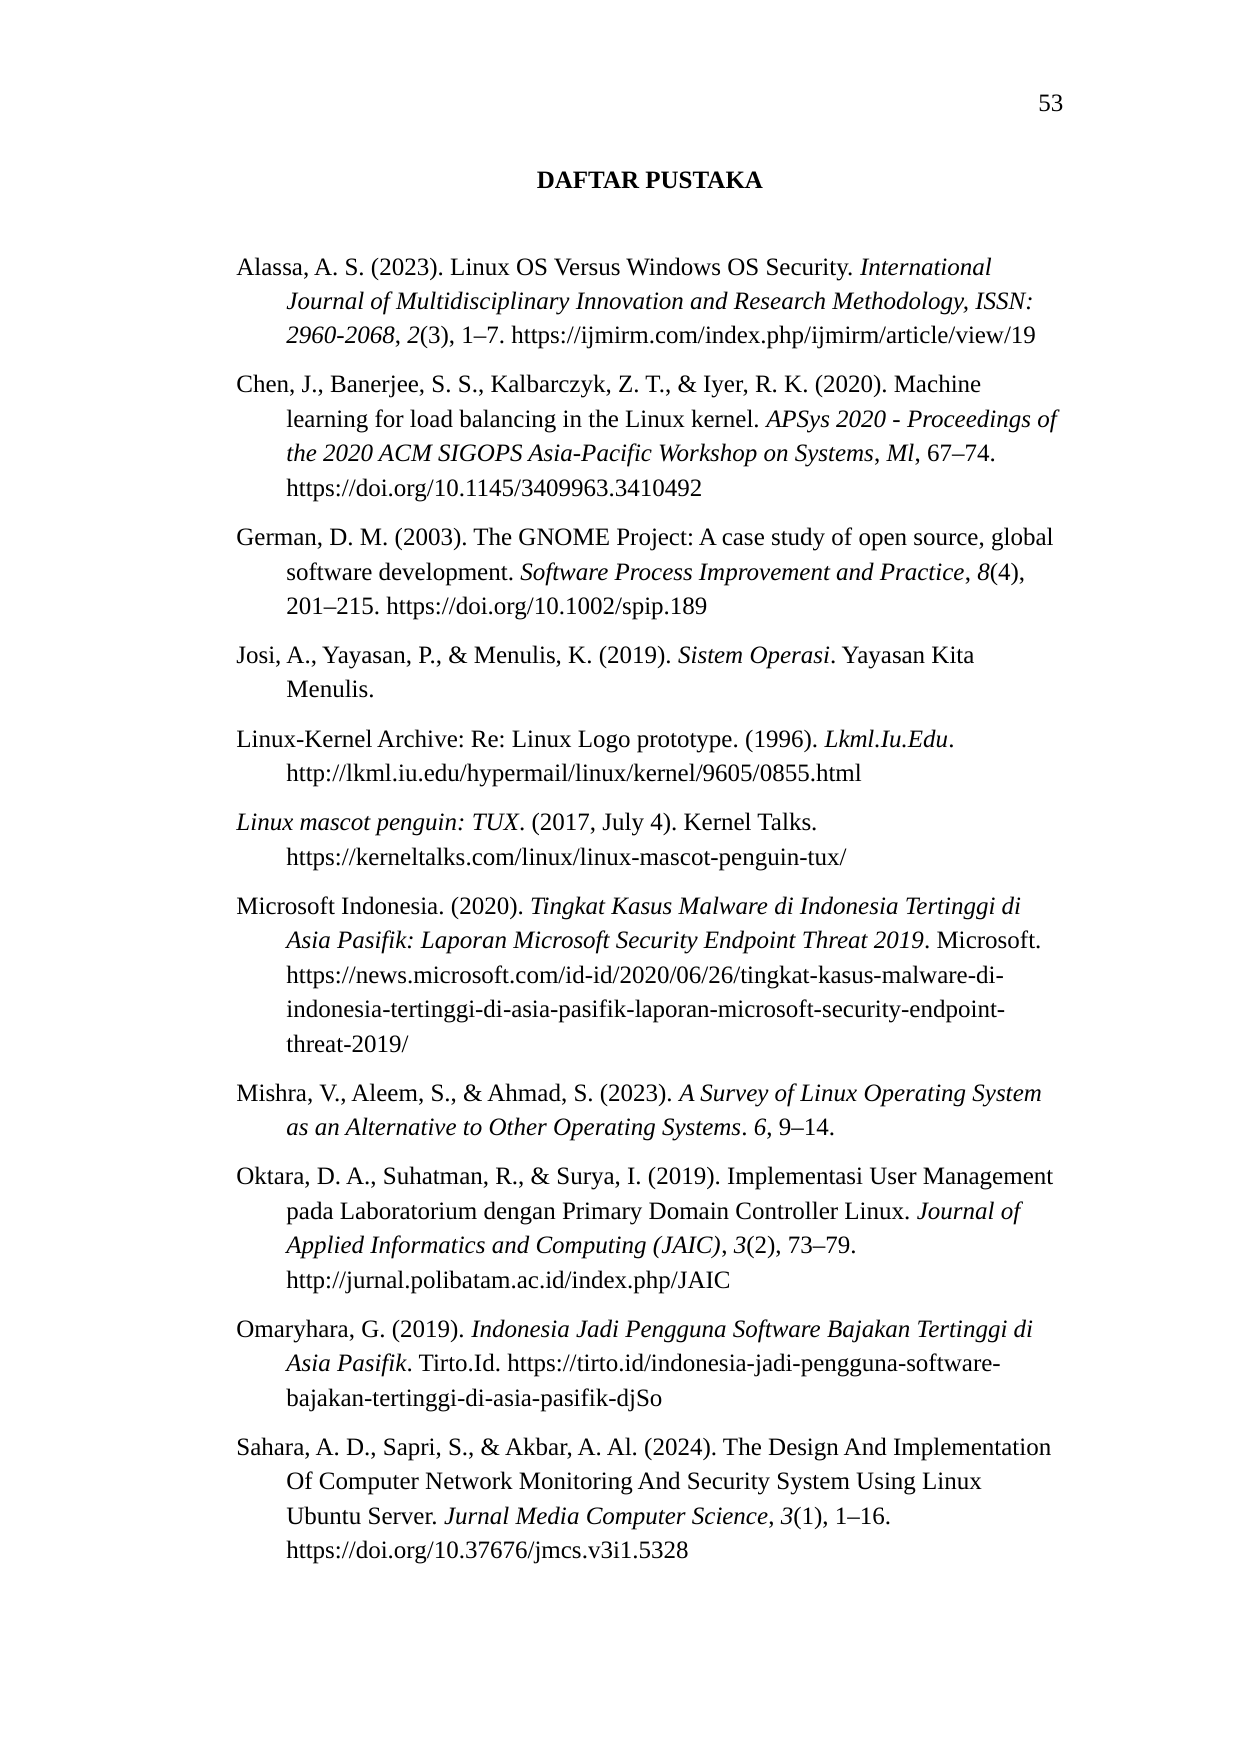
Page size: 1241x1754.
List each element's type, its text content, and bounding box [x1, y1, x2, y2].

text Chen, J., Banerjee, S. S., Kalbarczyk, Z. T., & Iyer, R. K. (2020). Machine learning for load balancing in the Linux kernel. APSys 2020 - Proceedings of the 2020 ACM SIGOPS Asia-Pacific Workshop on Systems, Ml, 67–74. https://doi.org/10.1145/3409963.3410492 [236, 369, 1063, 502]
text German, D. M. (2003). The GNOME Project: A case study of open source, global software development. Software Process Improvement and Practice, 8(4), 201–215. https://doi.org/10.1002/spip.189 [236, 522, 1063, 620]
text Microsoft Indonesia. (2020). Tingkat Kasus Malware di Indonesia Tertinggi di Asia Pasifik: Laporan Microsoft Security Endpoint Threat 2019. Microsoft. https://news.microsoft.com/id-id/2020/06/26/tingkat-kasus-malware-di-indonesia-tertinggi-di-asia-pasifik-laporan-microsoft-security-endpoint-threat-2019/ [236, 891, 1063, 1057]
text Linux mascot penguin: TUX. (2017, July 4). Kernel Talks. https://kerneltalks.com/linux/linux-mascot-penguin-tux/ [236, 807, 1063, 870]
subtitle DAFTAR PUSTAKA [236, 165, 1063, 194]
text Mishra, V., Aleem, S., & Ahmad, S. (2023). A Survey of Linux Operating System as an Alternative to Other Operating Systems. 6, 9–14. [236, 1078, 1063, 1141]
text Alassa, A. S. (2023). Linux OS Versus Windows OS Security. International Journal of Multidisciplinary Innovation and Research Methodology, ISSN: 2960-2068, 2(3), 1–7. https://ijmirm.com/index.php/ijmirm/article/view/19 [236, 252, 1063, 349]
text Omaryhara, G. (2019). Indonesia Jadi Pengguna Software Bajakan Tertinggi di Asia Pasifik. Tirto.Id. https://tirto.id/indonesia-jadi-pengguna-software-bajakan-tertinggi-di-asia-pasifik-djSo [236, 1314, 1063, 1411]
text Sahara, A. D., Sapri, S., & Akbar, A. Al. (2024). The Design And Implementation Of Computer Network Monitoring And Security System Using Linux Ubuntu Server. Jurnal Media Computer Science, 3(1), 1–16. https://doi.org/10.37676/jmcs.v3i1.5328 [236, 1432, 1063, 1564]
text Josi, A., Yayasan, P., & Menulis, K. (2019). Sistem Operasi. Yayasan Kita Menulis. [236, 640, 1063, 703]
text Oktara, D. A., Suhatman, R., & Surya, I. (2019). Implementasi User Management pada Laboratorium dengan Primary Domain Controller Linux. Journal of Applied Informatics and Computing (JAIC), 3(2), 73–79. http://jurnal.polibatam.ac.id/index.php/JAIC [236, 1161, 1063, 1293]
text Linux-Kernel Archive: Re: Linux Logo prototype. (1996). Lkml.Iu.Edu. http://lkml.iu.edu/hypermail/linux/kernel/9605/0855.html [236, 724, 1063, 787]
